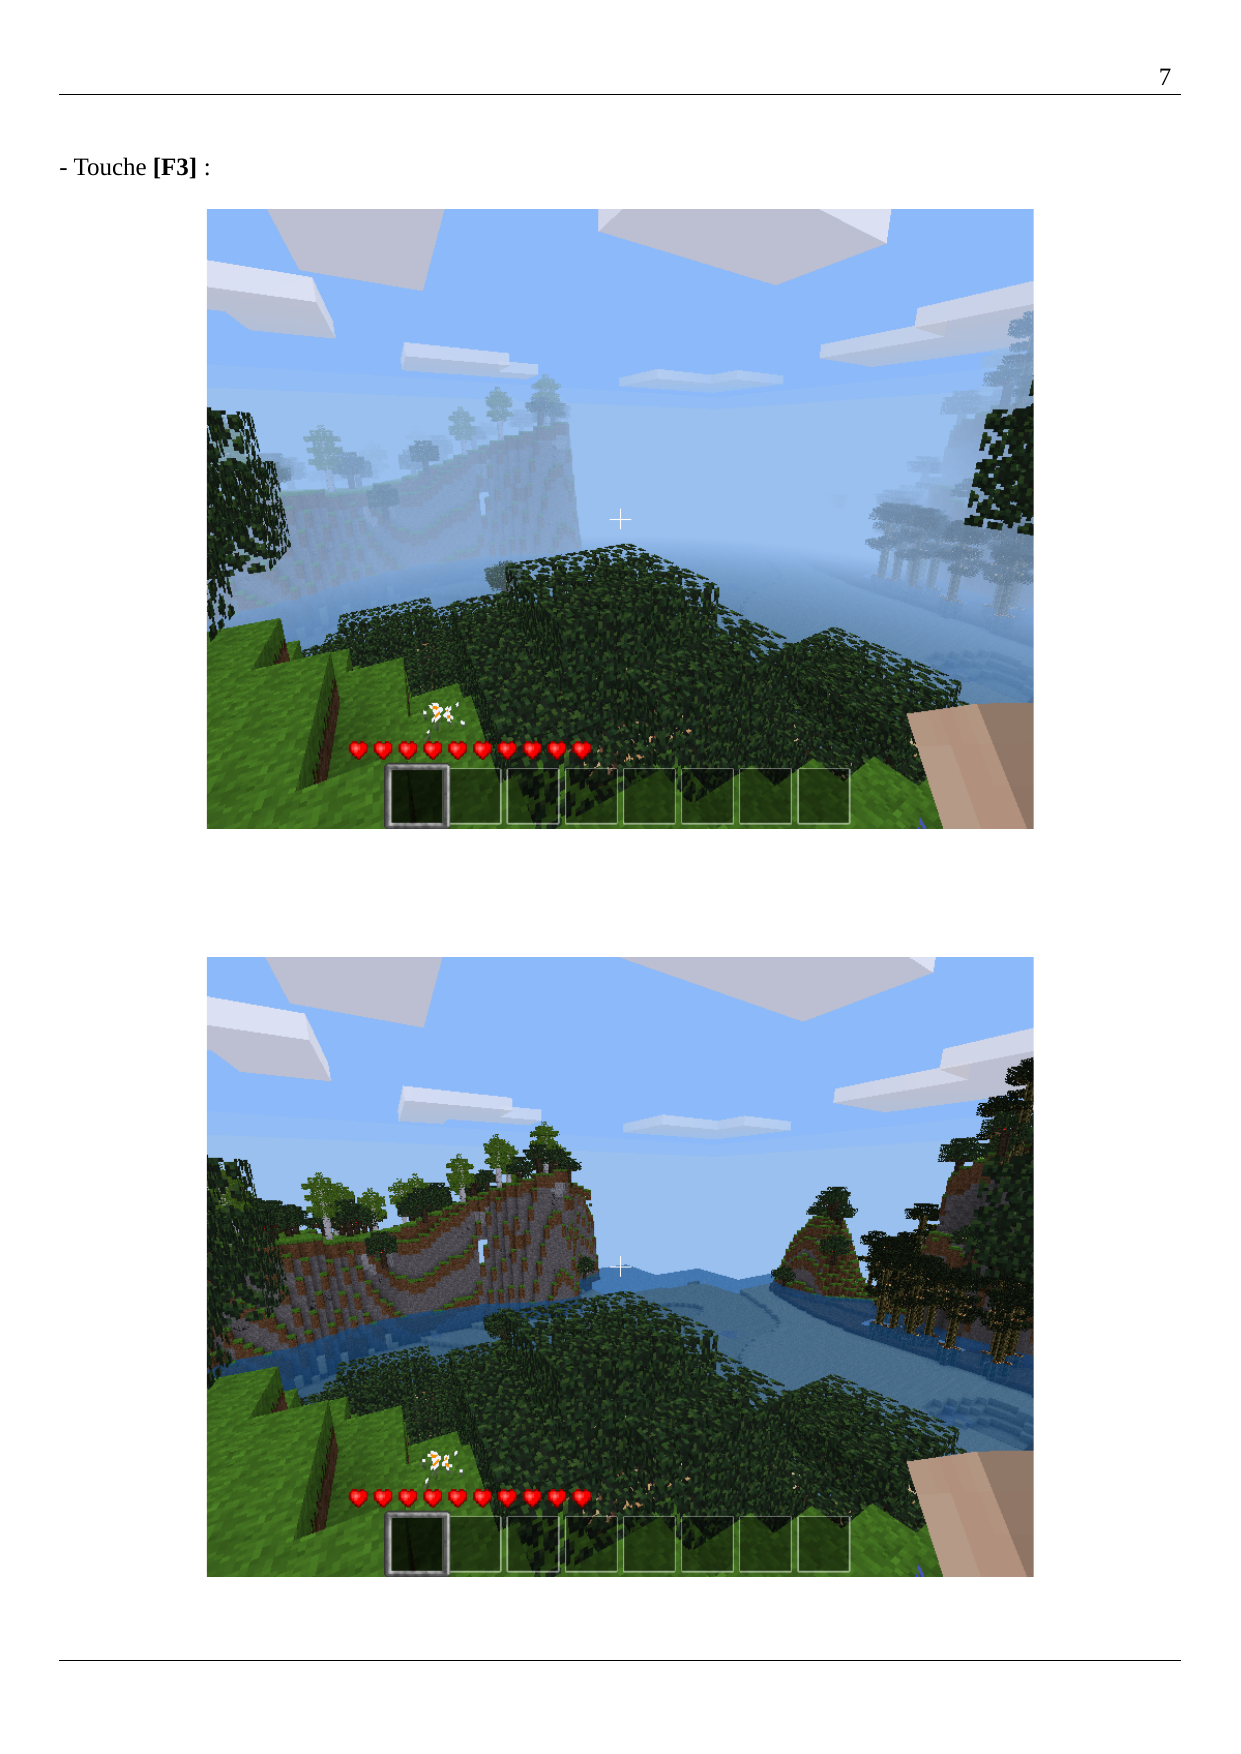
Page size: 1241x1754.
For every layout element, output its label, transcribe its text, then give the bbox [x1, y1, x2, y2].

picture [206, 209, 1034, 829]
subtitle - Touche [F3] : [59, 152, 1181, 181]
picture [206, 957, 1034, 1577]
